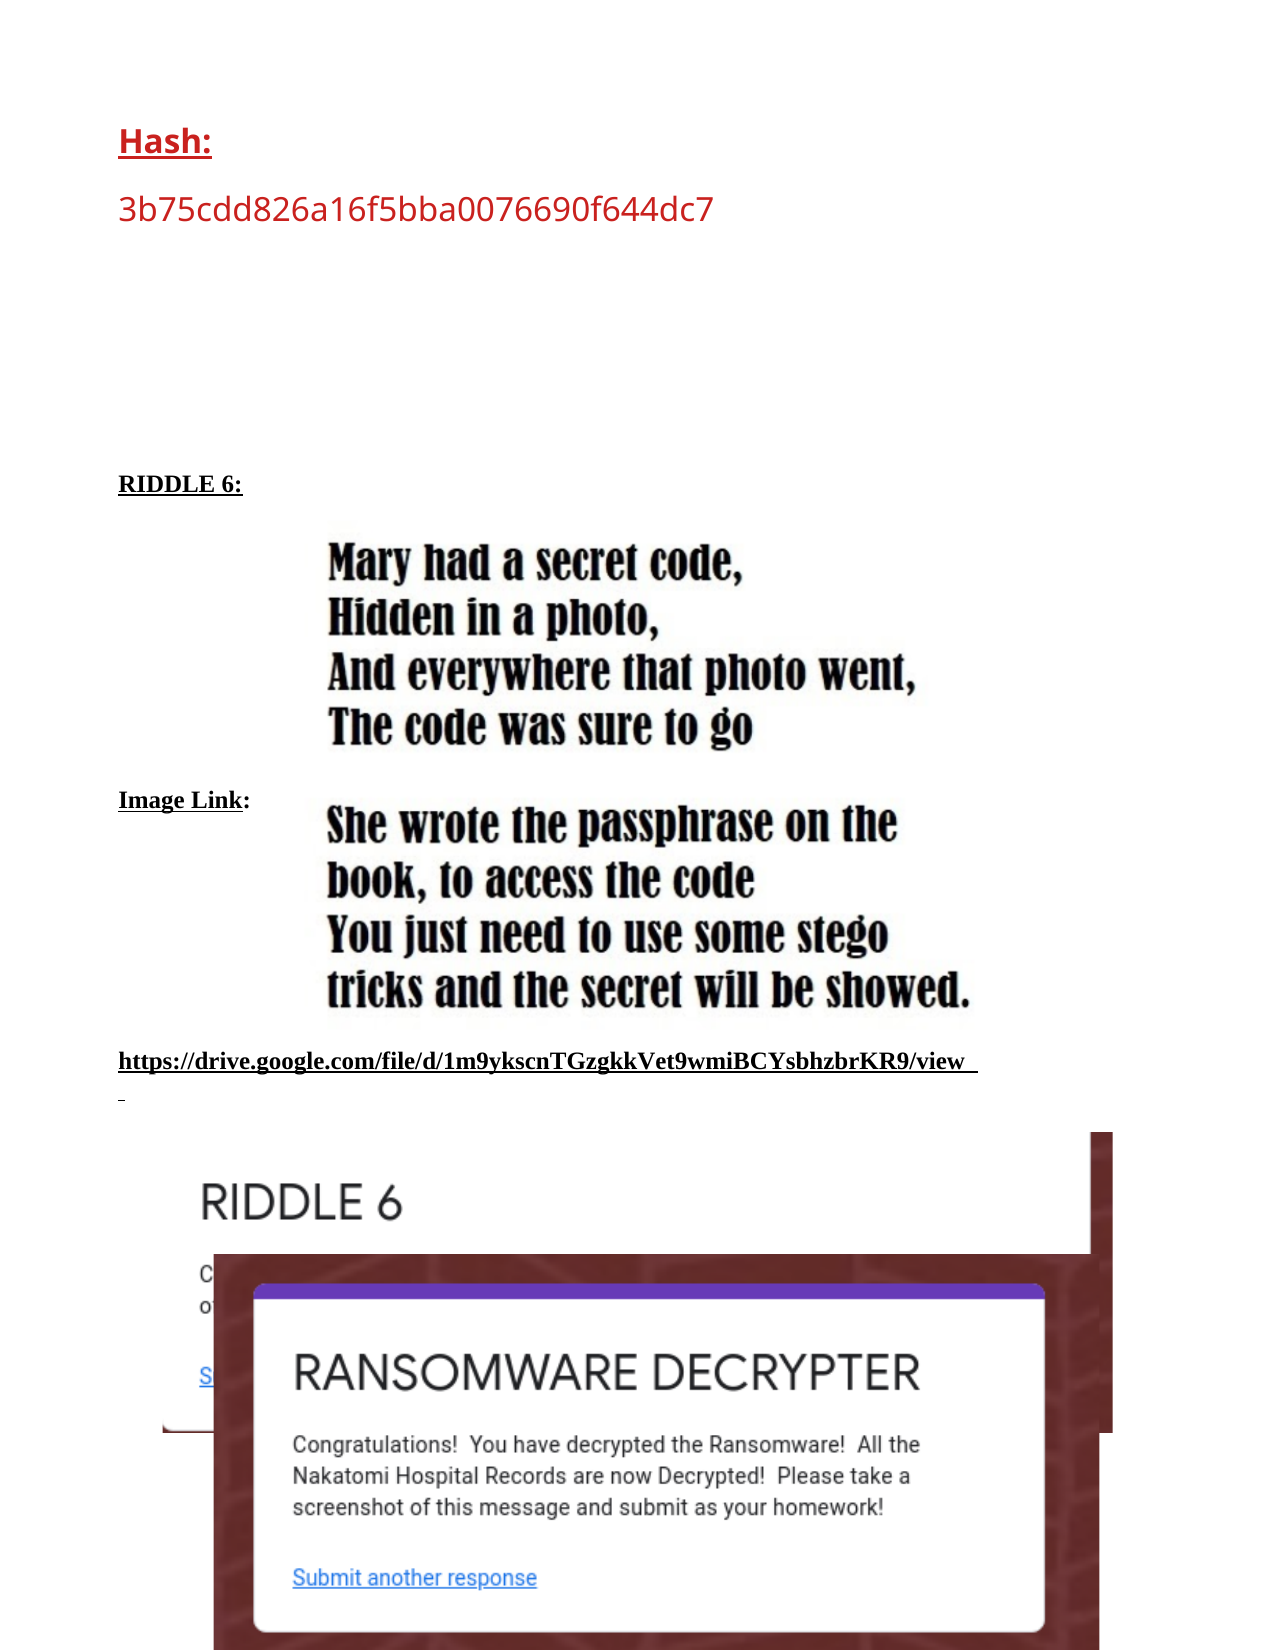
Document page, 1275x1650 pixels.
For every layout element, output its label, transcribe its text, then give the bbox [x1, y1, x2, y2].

text Image Link: https://drive.google.com/file/d/1m9ykscnTGzgkkVet9wmiBCYsbhzbrKR9/view [118, 786, 1157, 1075]
picture [162, 1132, 1113, 1650]
text RIDDLE 6: [118, 469, 1157, 498]
picture [294, 503, 1017, 1047]
text 3b75cdd826a16f5bba0076690f644dc7 [118, 186, 1157, 231]
text Hash: [118, 118, 1157, 163]
